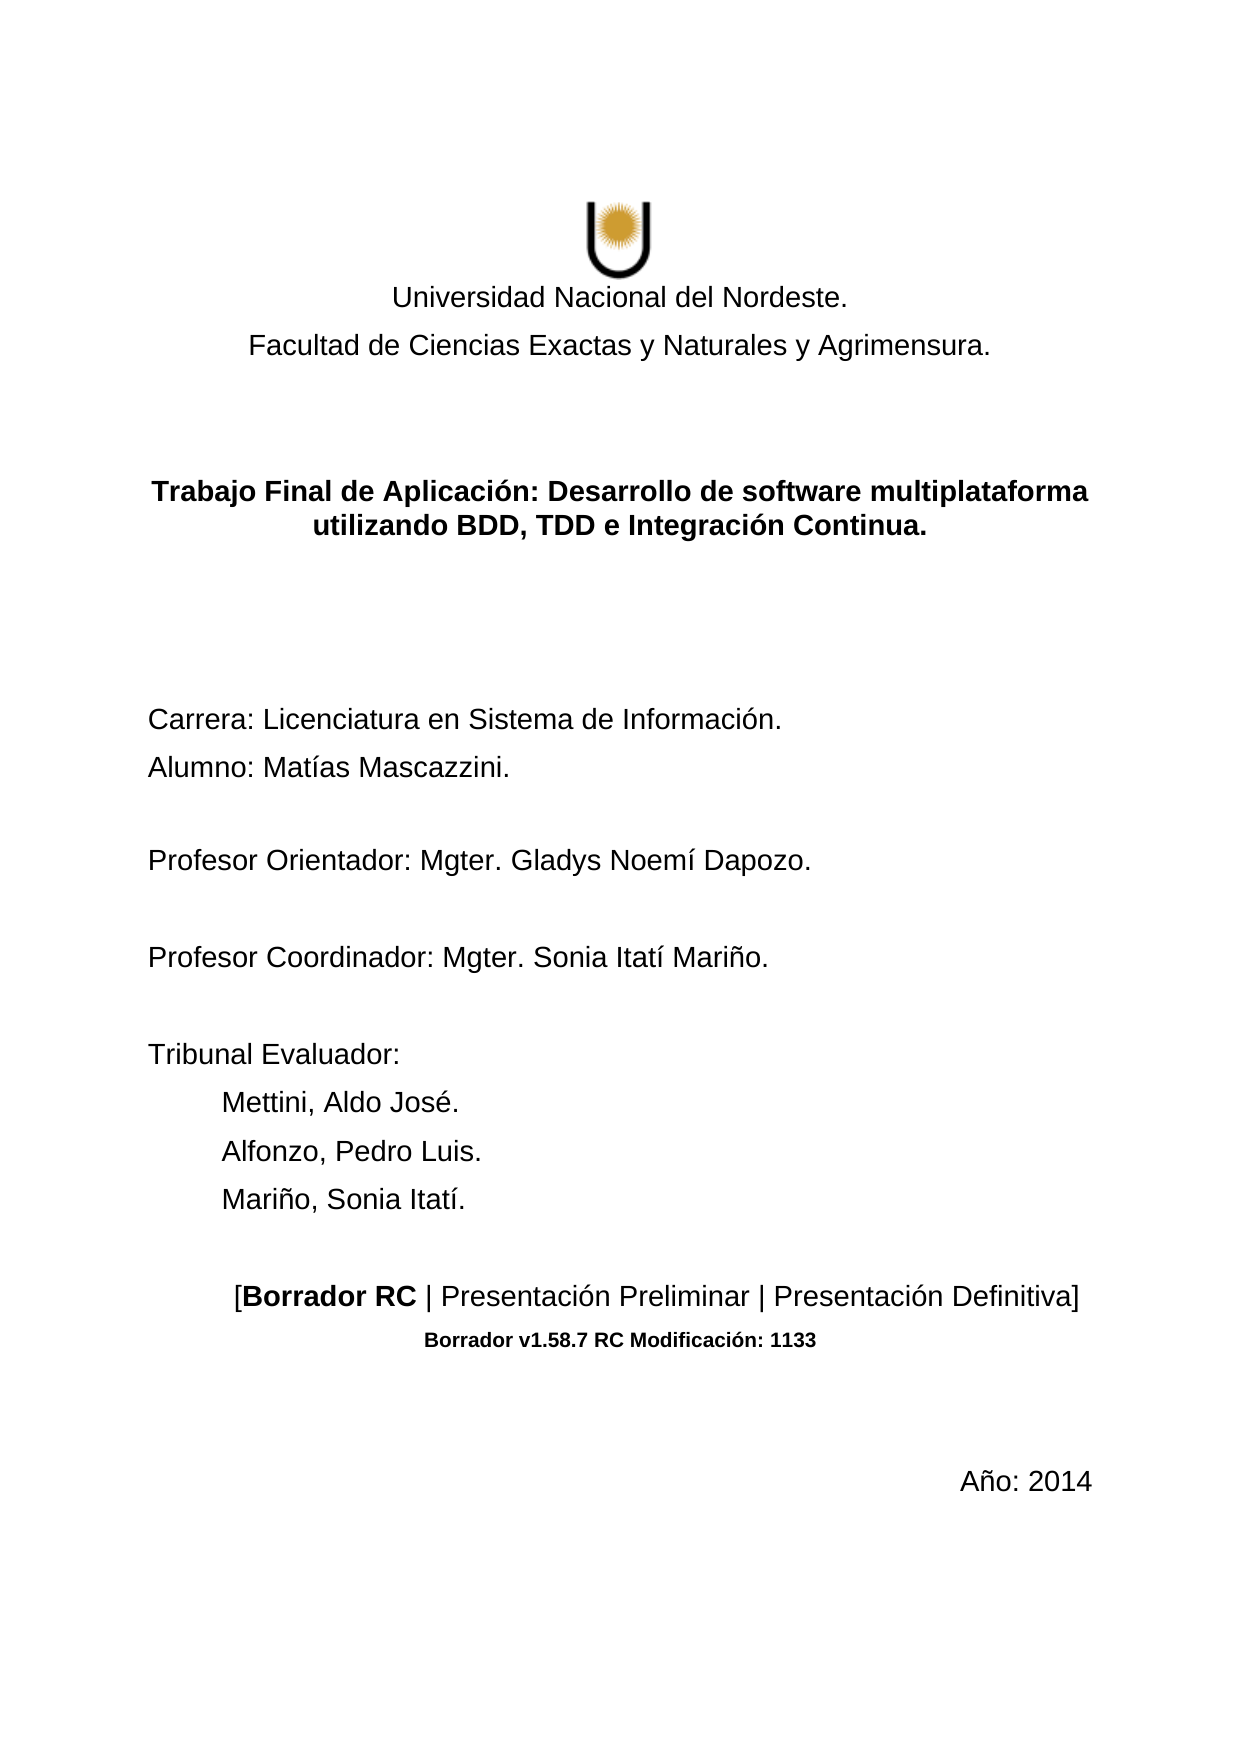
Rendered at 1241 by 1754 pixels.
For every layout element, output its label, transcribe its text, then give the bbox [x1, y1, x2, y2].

text Carrera: Licenciatura en Sistema de Información. [148, 702, 1093, 735]
text Profesor Orientador: Mgter. Gladys Noemí Dapozo. [148, 843, 1093, 876]
text Mariño, Sonia Itatí. [221, 1182, 1093, 1216]
text Alumno: Matías Mascazzini. [148, 750, 1093, 784]
text Universidad Nacional del Nordeste. [148, 232, 1093, 313]
text Profesor Coordinador: Mgter. Sonia Itatí Mariño. [148, 940, 1093, 973]
text Año: 2014 [148, 1464, 1093, 1498]
text [Borrador RC | Presentación Preliminar | Presentación Definitiva] [221, 1279, 1093, 1313]
text Facultad de Ciencias Exactas y Naturales y Agrimensura. [148, 328, 1093, 362]
text Alfonzo, Pedro Luis. [221, 1134, 1093, 1167]
text Mettini, Aldo José. [221, 1085, 1093, 1119]
text Borrador v1.58.7 RC Modificación: 1133 [148, 1328, 1093, 1352]
picture [542, 201, 699, 280]
text Tribunal Evaluador: [148, 1037, 1093, 1070]
text Trabajo Final de Aplicación: Desarrollo de software multiplataforma utilizando BDD, TDD e Integración Continua. [148, 474, 1093, 541]
